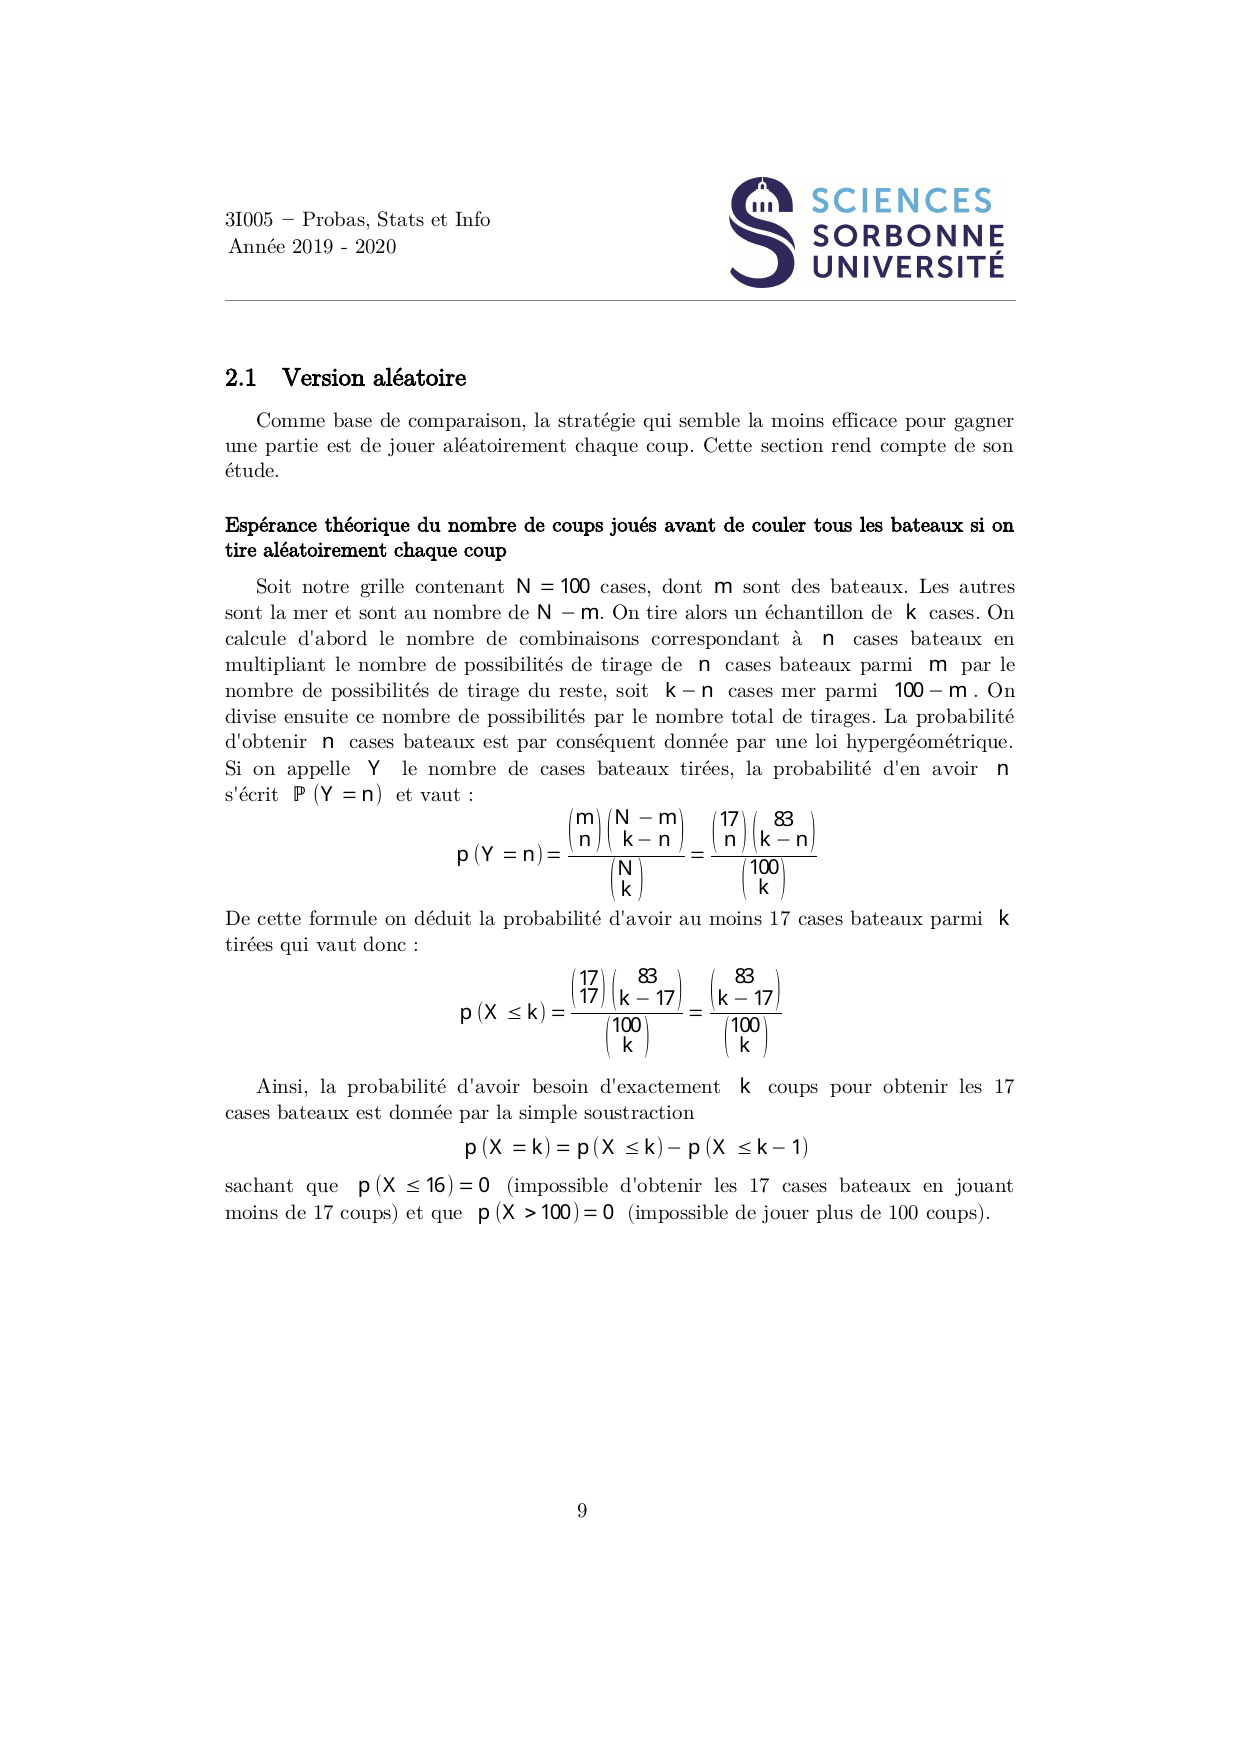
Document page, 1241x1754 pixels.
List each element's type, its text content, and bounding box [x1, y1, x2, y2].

text sachant que (impossible d'obtenir les 17 cases bateaux en jouant moins de 17 coups) et que (impossible de jouer plus de 100 coups). [225, 1172, 1016, 1226]
text Soit notre grille contenant cases, dont sont des bateaux. Les autres sont la mer et sont au nombre de . On tire alors un échantillon de cases. On calcule d'abord le nombre de combinaisons correspondant à cases bateaux en multipliant le nombre de possibilités de tirage de cases bateaux parmi par le nombre de possibilités de tirage du reste, soit cases mer parmi . On divise ensuite ce nombre de possibilités par le nombre total de tirages. La probabilité d'obtenir cases bateaux est par conséquent donnée par une loi hypergéométrique. Si on appelle le nombre de cases bateaux tirées, la probabilité d'en avoir s'écrit et vaut : [225, 572, 1016, 807]
text Comme base de comparaison, la stratégie qui semble la moins eﬀicace pour gagner une partie est de jouer aléatoirement chaque coup. Cette section rend compte de son étude. [225, 406, 1016, 481]
subtitle Espérance théorique du nombre de coups joués avant de couler tous les bateaux si on tire aléatoirement chaque coup [225, 511, 1016, 561]
subtitle Version aléatoire [225, 360, 1016, 390]
text Ainsi, la probabilité d'avoir besoin d'exactement coups pour obtenir les 17 cases bateaux est donnée par la simple soustraction [225, 1072, 1016, 1123]
picture [729, 177, 1004, 288]
text De cette formule on déduit la probabilité d'avoir au moins 17 cases bateaux parmi tirées qui vaut donc : [225, 904, 1016, 956]
